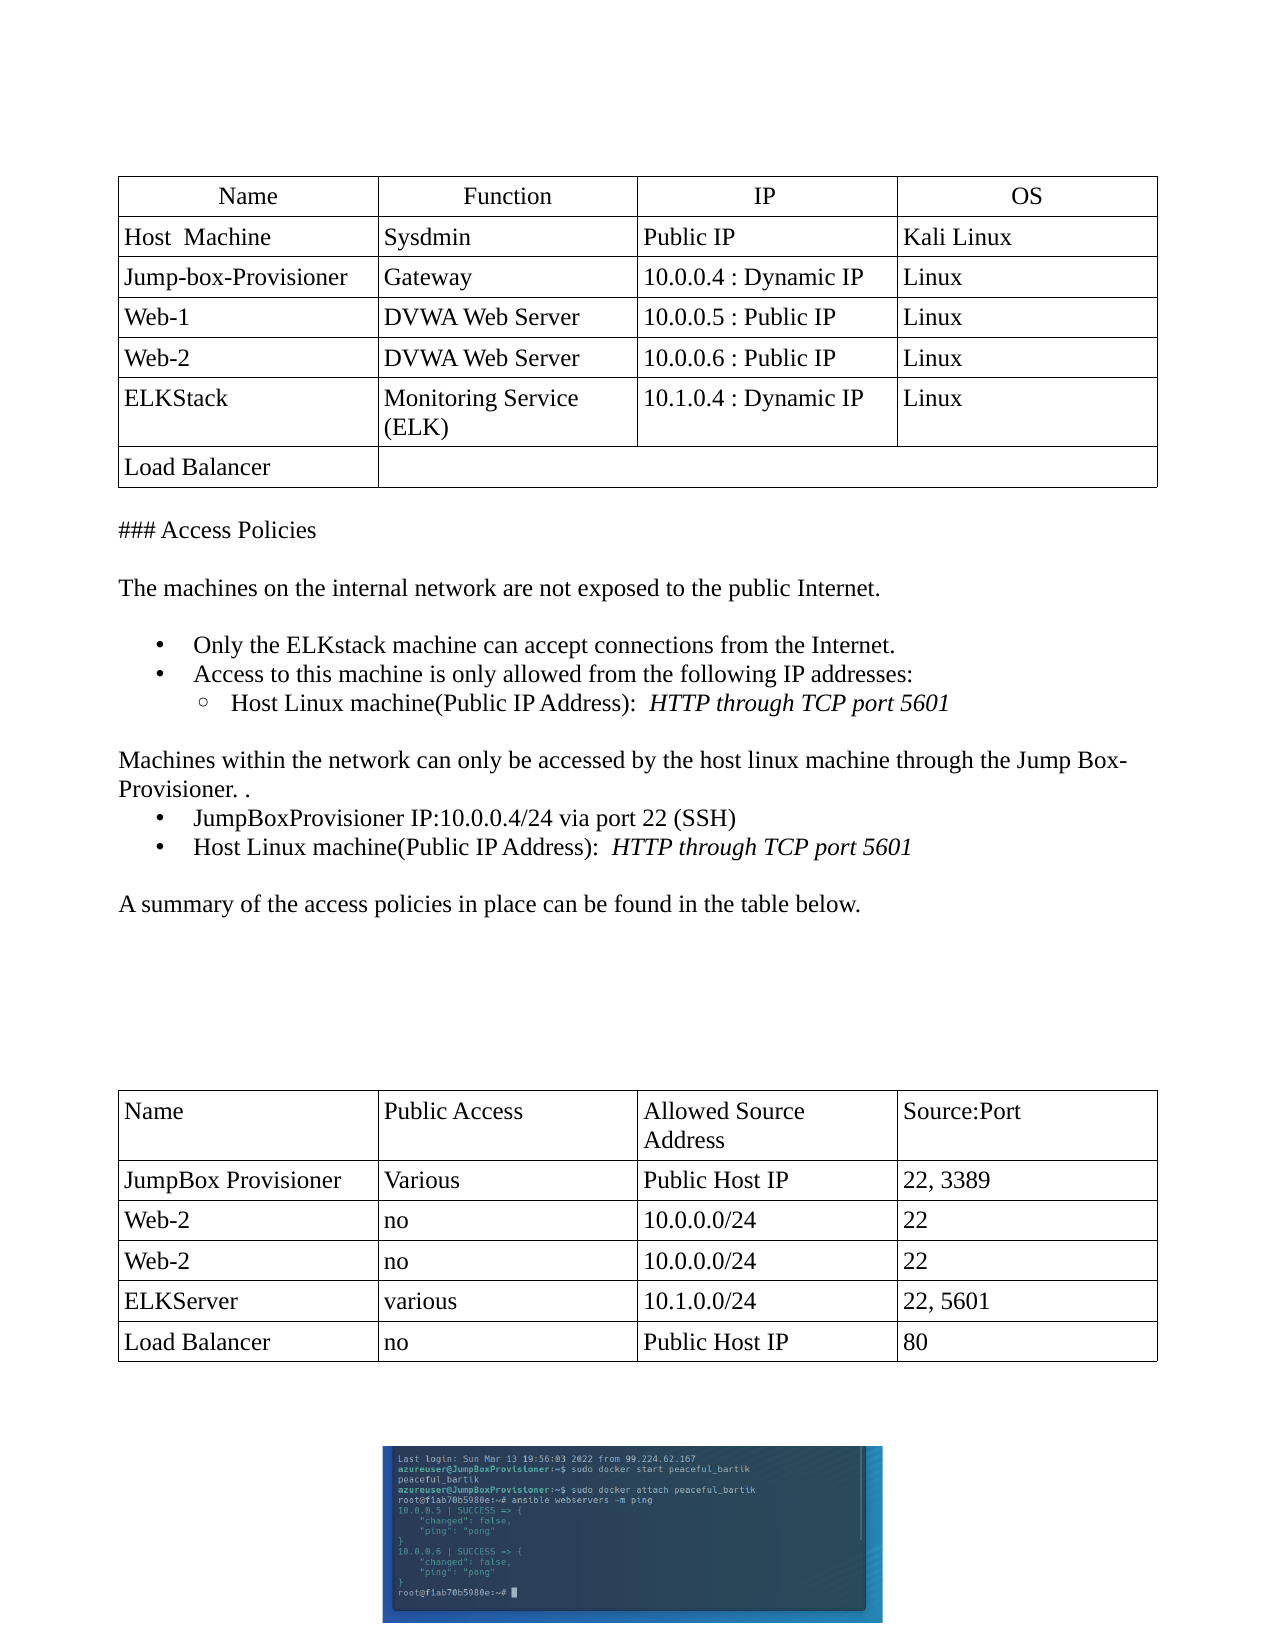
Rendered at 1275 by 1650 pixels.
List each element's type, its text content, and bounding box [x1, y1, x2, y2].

text ### Access Policies [118, 515, 1157, 544]
table_cell ELKServer [119, 1281, 378, 1321]
table_cell Linux [898, 298, 1157, 337]
table_header Allowed Source Address [638, 1091, 897, 1159]
table_cell Public Host IP [638, 1322, 897, 1361]
table_header OS [898, 177, 1157, 216]
text The machines on the internal network are not exposed to the public Internet. [118, 573, 1157, 602]
table_header Name [119, 1091, 378, 1159]
table_cell Web-2 [119, 338, 378, 377]
table_header Public Access [379, 1091, 637, 1159]
table_cell no [379, 1241, 637, 1280]
table_cell Web-2 [119, 1241, 378, 1280]
table_cell 10.0.0.4 : Dynamic IP [638, 257, 897, 297]
table_cell Linux [898, 257, 1157, 297]
table_cell [379, 447, 1157, 487]
table_header Source:Port [898, 1091, 1157, 1159]
table_cell 10.1.0.4 : Dynamic IP [638, 378, 897, 446]
table_cell 10.1.0.0/24 [638, 1281, 897, 1321]
table_cell 10.0.0.5 : Public IP [638, 298, 897, 337]
list Access to this machine is only allowed from the following IP addresses: [156, 659, 1157, 688]
table_cell Jump-box-Provisioner [119, 257, 378, 297]
text Machines within the network can only be accessed by the host linux machine through the Jump Box-Provisioner. . [118, 745, 1157, 803]
table_cell Kali Linux [898, 217, 1157, 256]
table_cell 22, 3389 [898, 1161, 1157, 1200]
table_header Name [119, 177, 378, 216]
table_cell Host Machine [119, 217, 378, 256]
list Host Linux machine(Public IP Address): HTTP through TCP port 5601 [193, 688, 1157, 717]
table_header IP [638, 177, 897, 216]
table_cell Sysdmin [379, 217, 637, 256]
table_cell Gateway [379, 257, 637, 297]
table_cell 10.0.0.0/24 [638, 1201, 897, 1240]
table_cell no [379, 1322, 637, 1361]
table_cell Web-2 [119, 1201, 378, 1240]
list JumpBoxProvisioner IP:10.0.0.4/24 via port 22 (SSH) [156, 803, 1157, 832]
table_cell Various [379, 1161, 637, 1200]
table_cell 10.0.0.6 : Public IP [638, 338, 897, 377]
table_cell 22, 5601 [898, 1281, 1157, 1321]
table_cell 80 [898, 1322, 1157, 1361]
table_cell 10.0.0.0/24 [638, 1241, 897, 1280]
table_cell DVWA Web Server [379, 298, 637, 337]
table_cell no [379, 1201, 637, 1240]
text A summary of the access policies in place can be found in the table below. [118, 889, 1157, 918]
table_cell Web-1 [119, 298, 378, 337]
table_cell Public IP [638, 217, 897, 256]
table_cell DVWA Web Server [379, 338, 637, 377]
table_cell Linux [898, 378, 1157, 446]
table_cell JumpBox Provisioner [119, 1161, 378, 1200]
table_cell various [379, 1281, 637, 1321]
table_cell Public Host IP [638, 1161, 897, 1200]
table_cell Linux [898, 338, 1157, 377]
table_header Function [379, 177, 637, 216]
table_cell Load Balancer [119, 447, 378, 487]
table_cell Load Balancer [119, 1322, 378, 1361]
table_cell Monitoring Service (ELK) [379, 378, 637, 446]
table_cell 22 [898, 1241, 1157, 1280]
list Only the ELKstack machine can accept connections from the Internet. [156, 630, 1157, 659]
table_cell 22 [898, 1201, 1157, 1240]
list Host Linux machine(Public IP Address): HTTP through TCP port 5601 [156, 832, 1157, 860]
table_cell ELKStack [119, 378, 378, 446]
